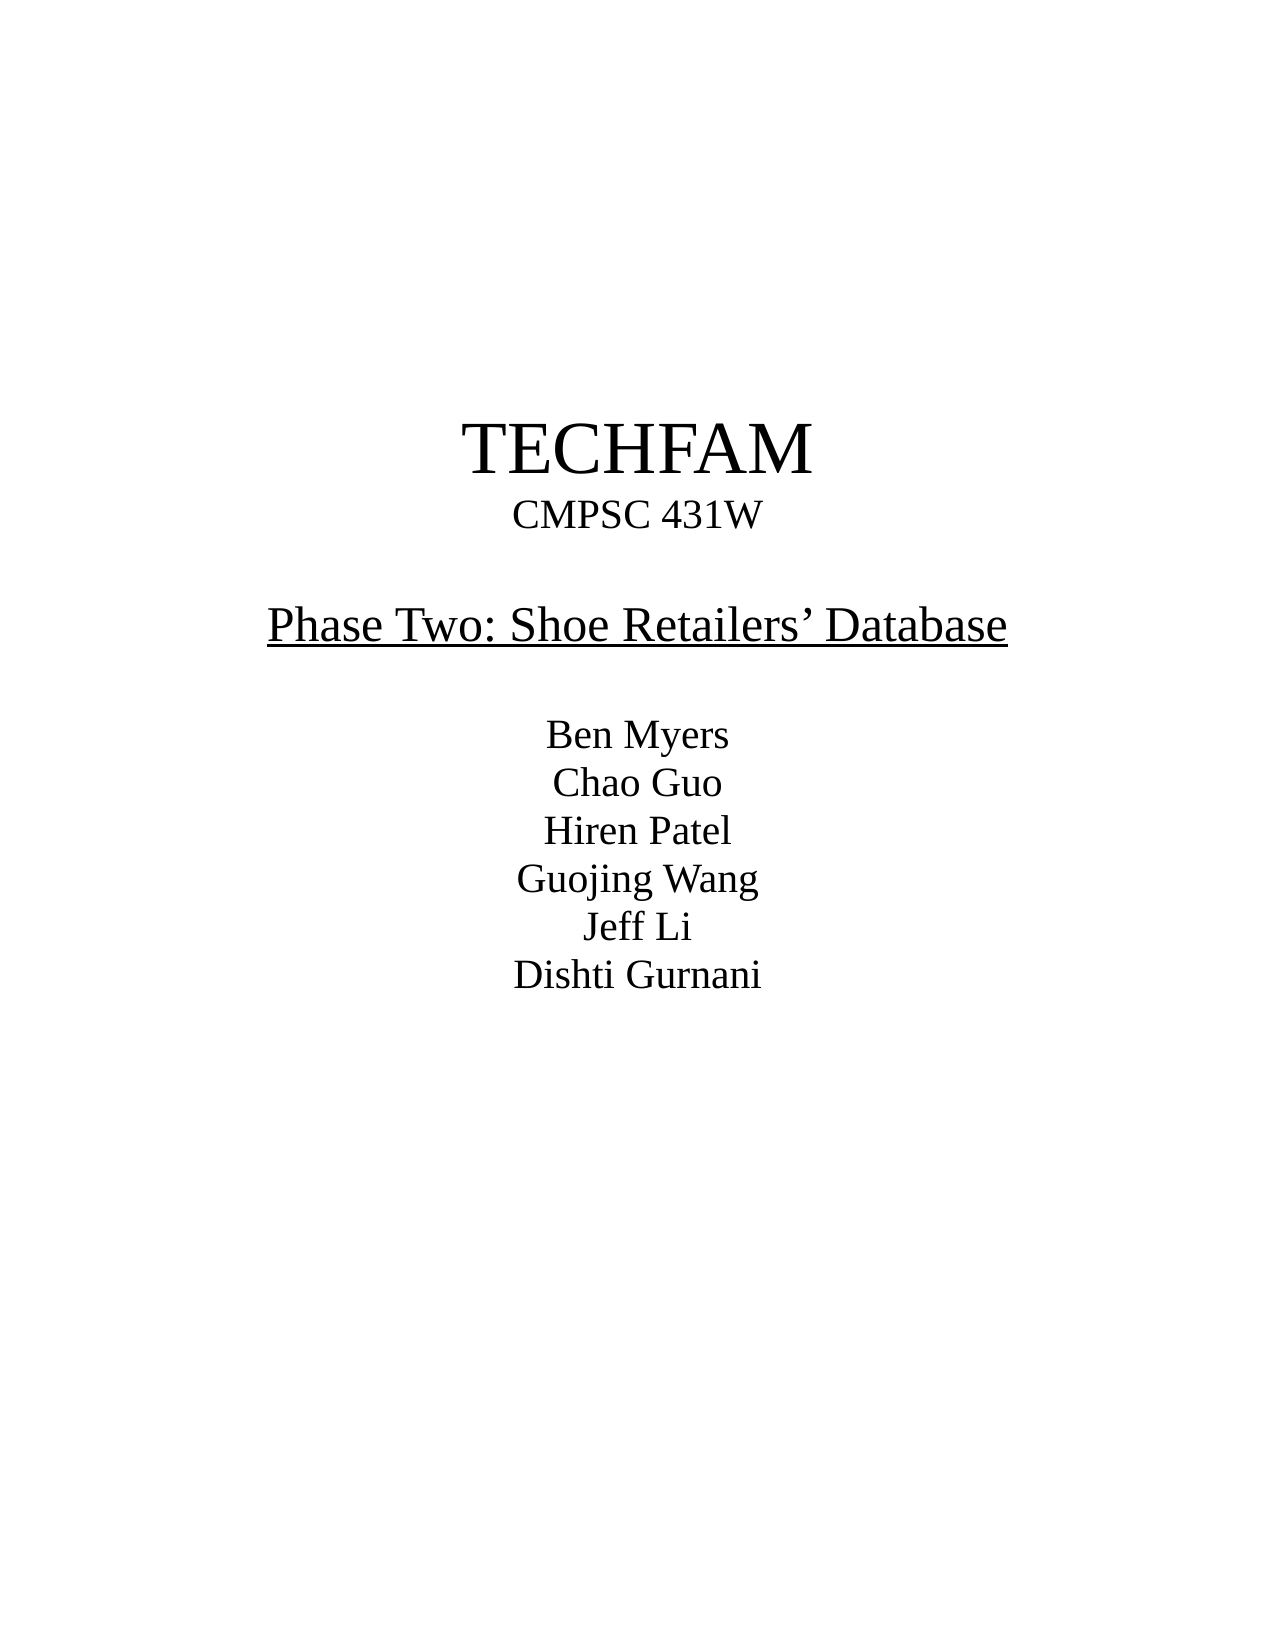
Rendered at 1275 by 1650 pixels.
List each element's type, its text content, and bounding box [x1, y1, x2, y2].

text Dishti Gurnani [118, 949, 1157, 997]
text Phase Two: Shoe Retailers’ Database [118, 595, 1157, 652]
text TECHFAM [118, 403, 1157, 489]
text Guojing Wang [118, 853, 1157, 901]
text Ben Myers [118, 710, 1157, 758]
text Jeff Li [118, 901, 1157, 949]
text Chao Guo [118, 758, 1157, 806]
text CMPSC 431W [118, 489, 1157, 537]
text Hiren Patel [118, 806, 1157, 853]
